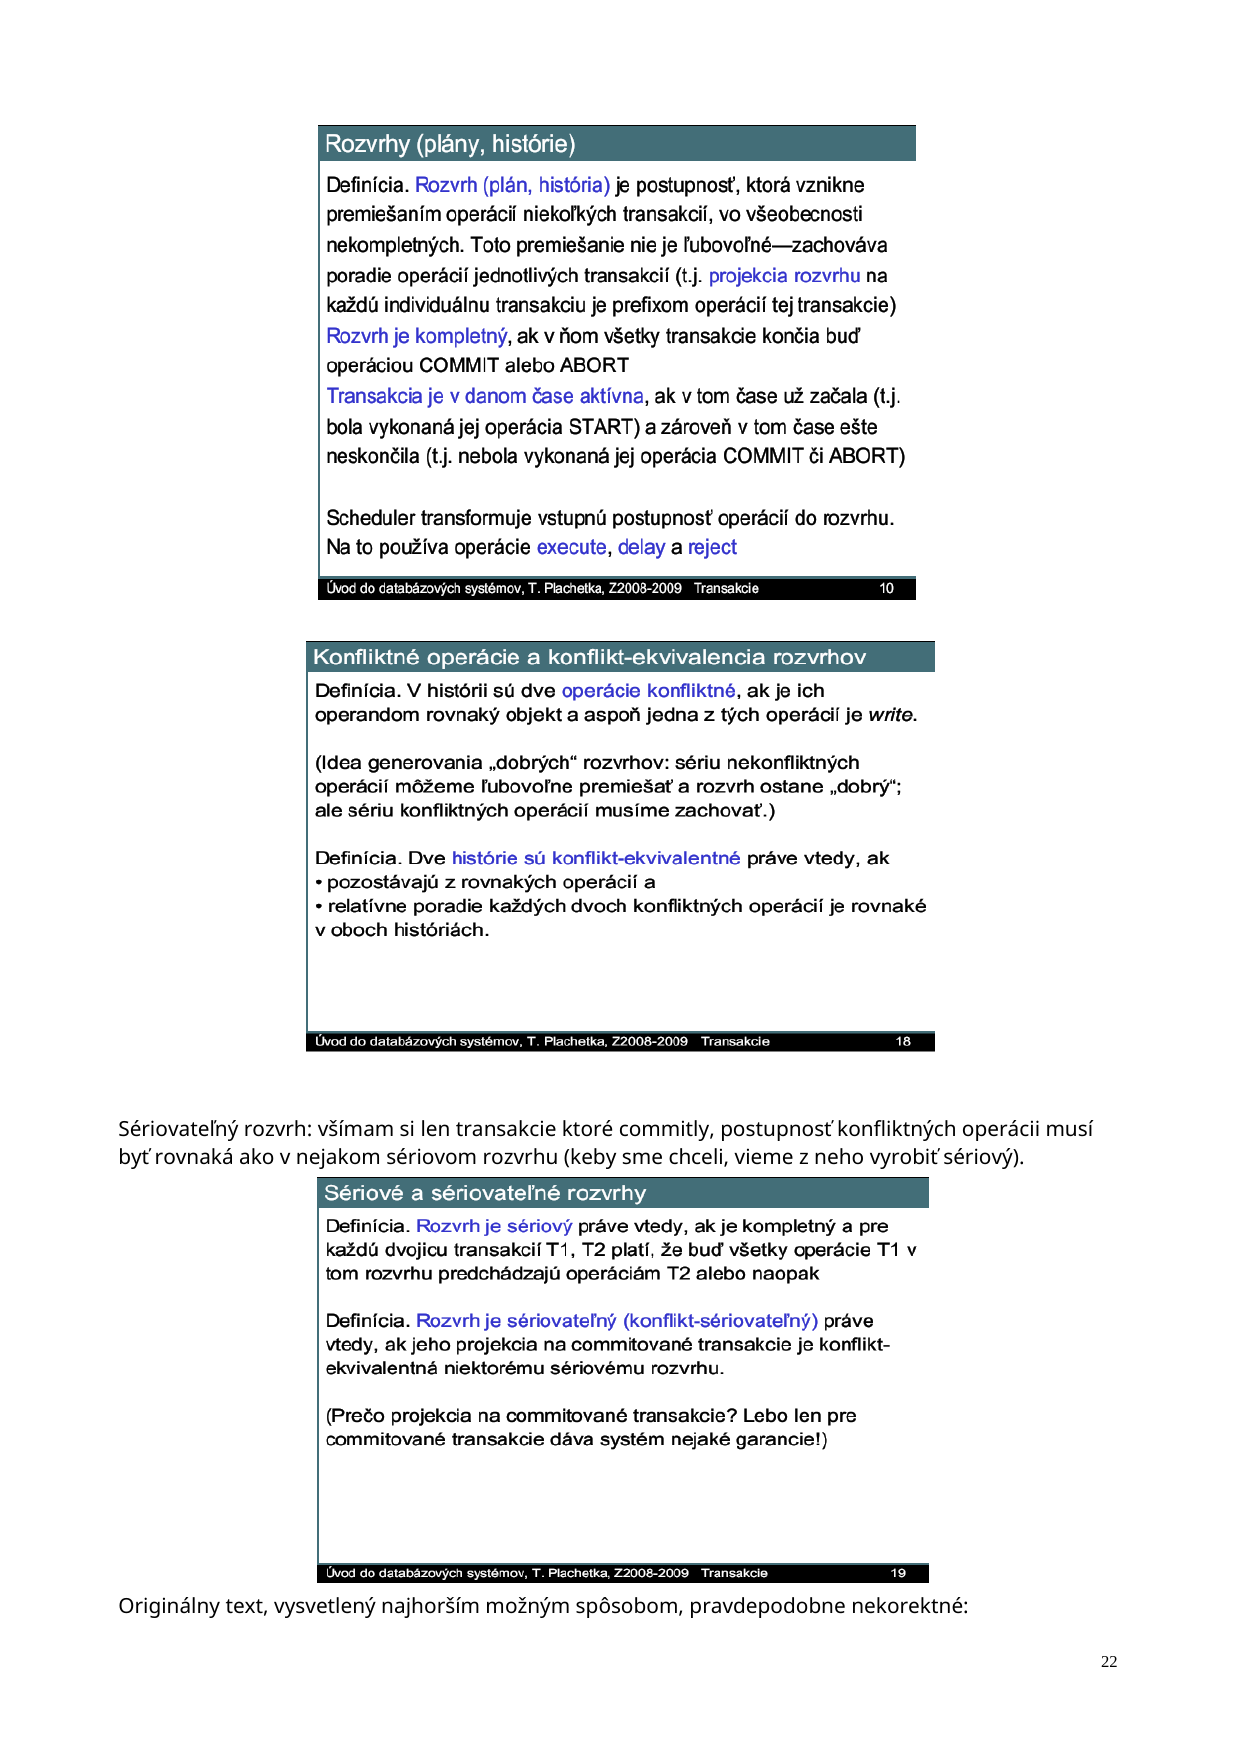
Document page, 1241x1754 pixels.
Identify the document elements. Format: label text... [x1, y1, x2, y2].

text Originálny text, vysvetlený najhorším možným spôsobom, pravdepodobne nekorektné: [118, 1171, 1122, 1620]
text Sériovateľný rozvrh: všímam si len transakcie ktoré commitly, postupnosť konfliktných operácii musí byť rovnaká ako v nejakom sériovom rozvrhu (keby sme chceli, vieme z neho vyrobiť sériový). [118, 1114, 1122, 1171]
picture [313, 118, 927, 607]
picture [306, 1171, 934, 1592]
picture [295, 635, 945, 1057]
